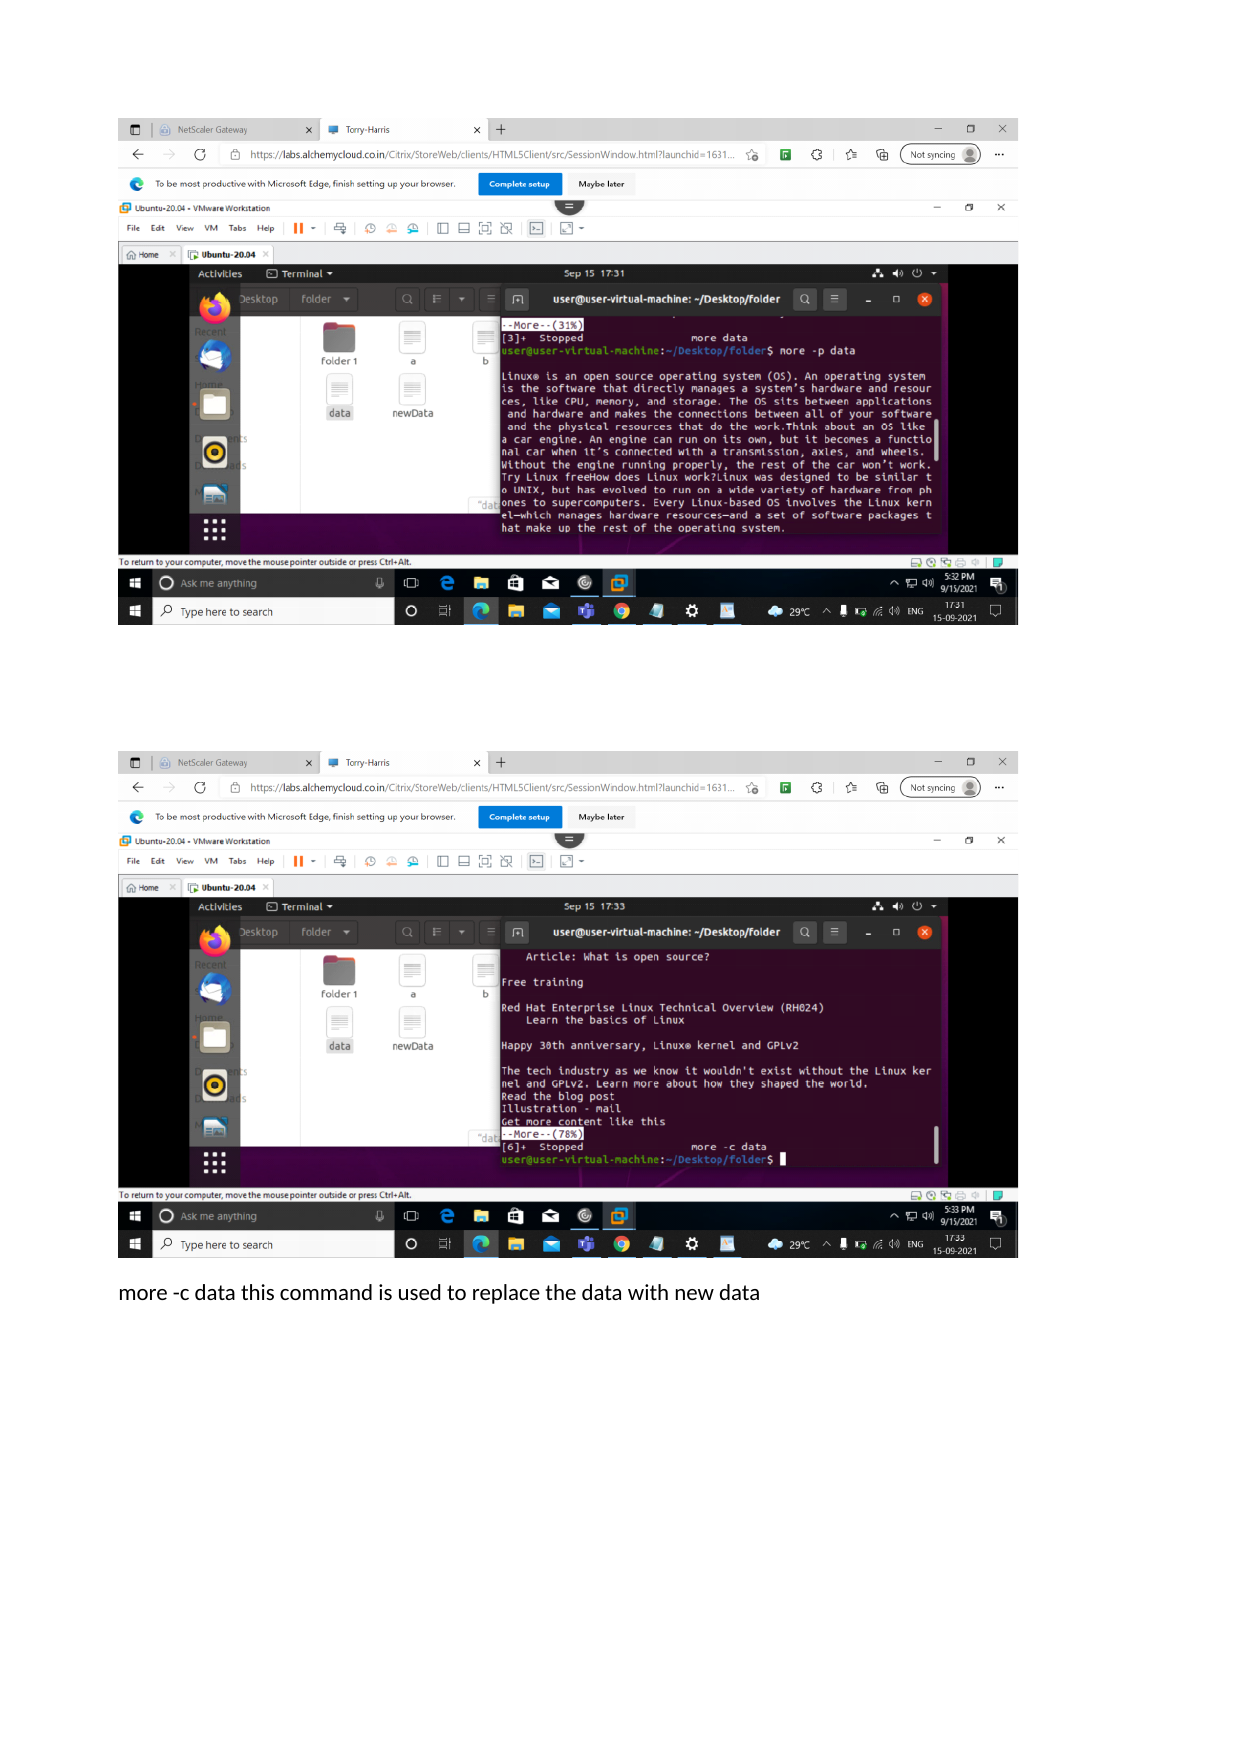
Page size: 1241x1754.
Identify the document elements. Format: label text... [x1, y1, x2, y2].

text more -c data this command is used to replace the data with new data [118, 1278, 1122, 1306]
